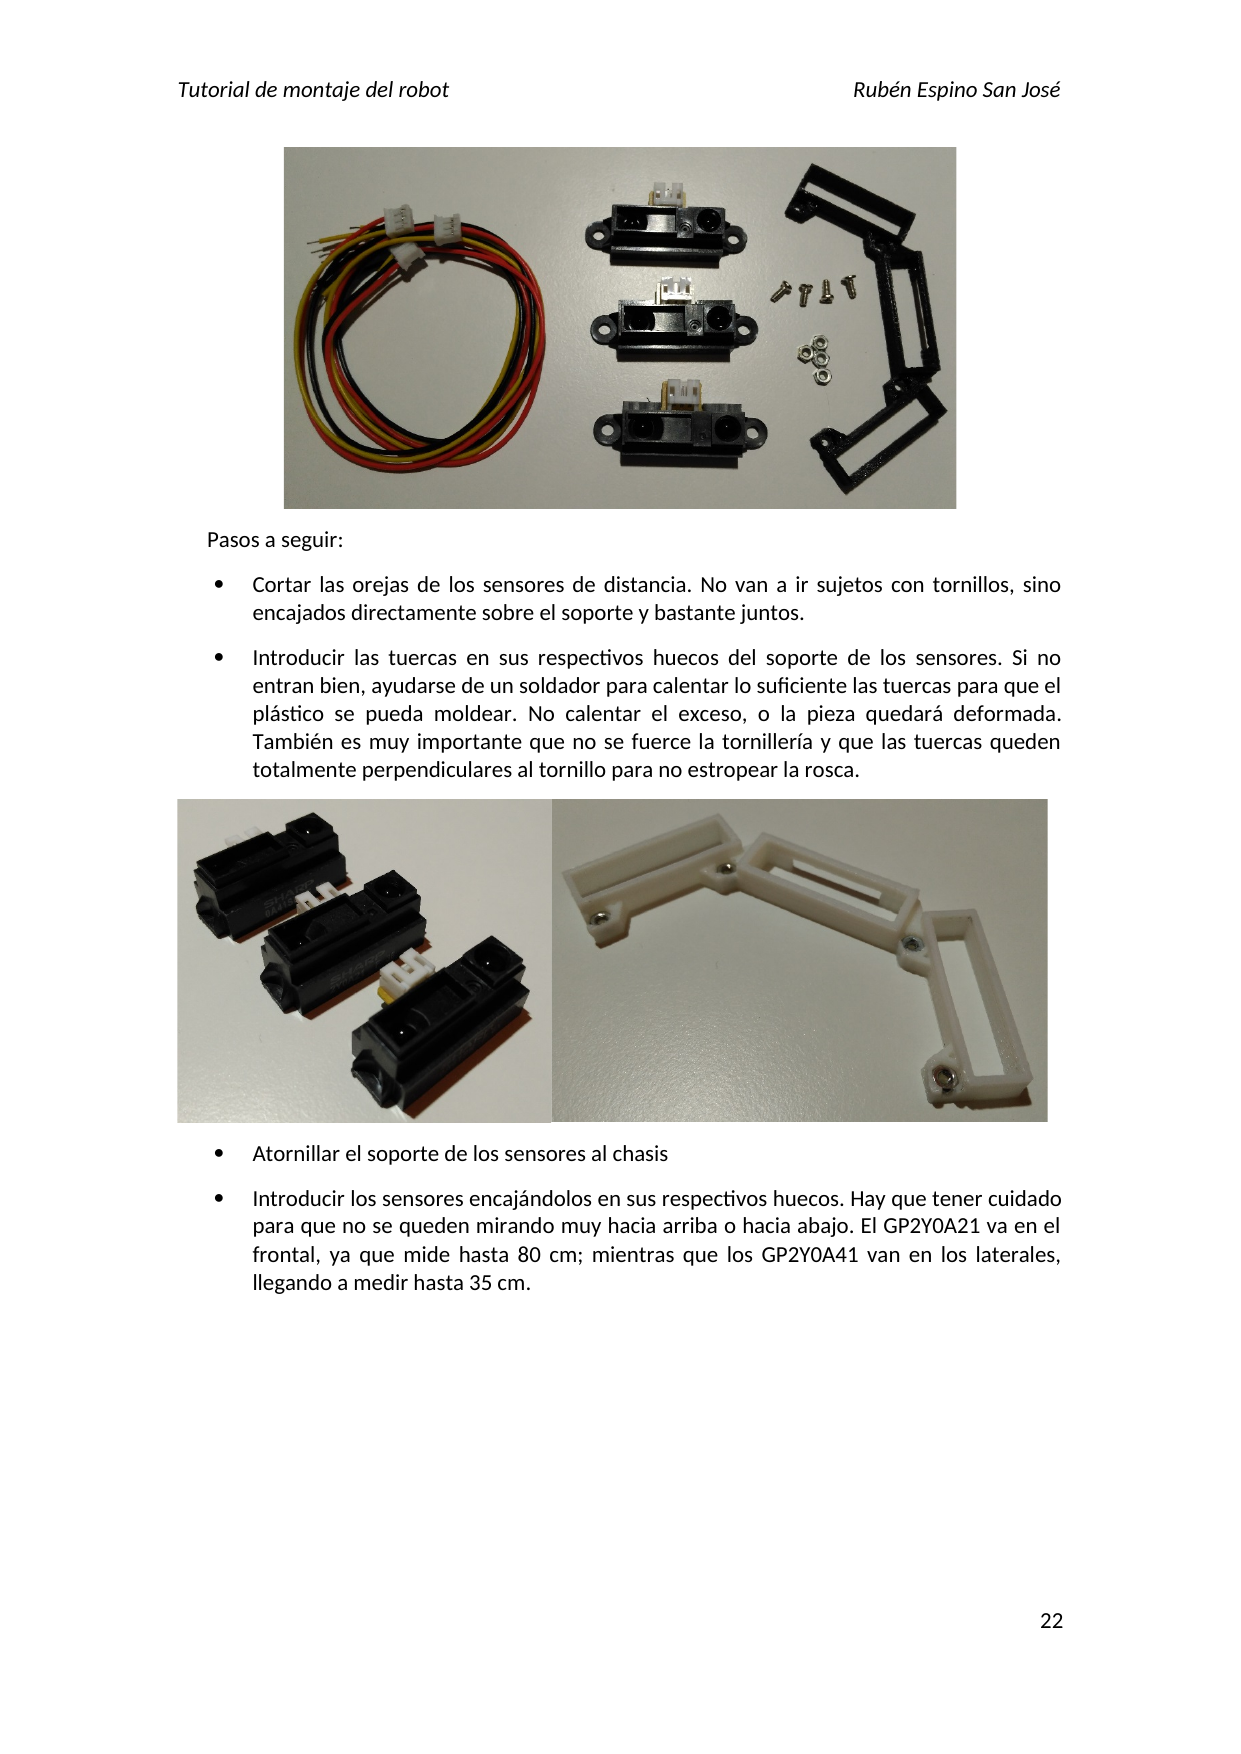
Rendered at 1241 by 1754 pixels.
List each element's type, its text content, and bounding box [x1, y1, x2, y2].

list Atornillar el soporte de los sensores al chasis [215, 1139, 1063, 1167]
list Introducir los sensores encajándolos en sus respectivos huecos. Hay que tener cuidado para que no se queden mirando muy hacia arriba o hacia abajo. El GP2Y0A21 va en el frontal, ya que mide hasta 80 cm; mientras que los GP2Y0A41 van en los laterales, llegando a medir hasta 35 cm. [215, 1184, 1063, 1296]
list Cortar las orejas de los sensores de distancia. No van a ir sujetos con tornillos, sino encajados directamente sobre el soporte y bastante juntos. [215, 570, 1063, 626]
text Pasos a seguir: [177, 526, 1063, 553]
list Introducir las tuercas en sus respectivos huecos del soporte de los sensores. Si no entran bien, ayudarse de un soldador para calentar lo suficiente las tuercas para que el plástico se pueda moldear. No calentar el exceso, o la pieza quedará deformada. También es muy importante que no se fuerce la tornillería y que las tuercas queden totalmente perpendiculares al tornillo para no estropear la rosca. [215, 643, 1063, 783]
